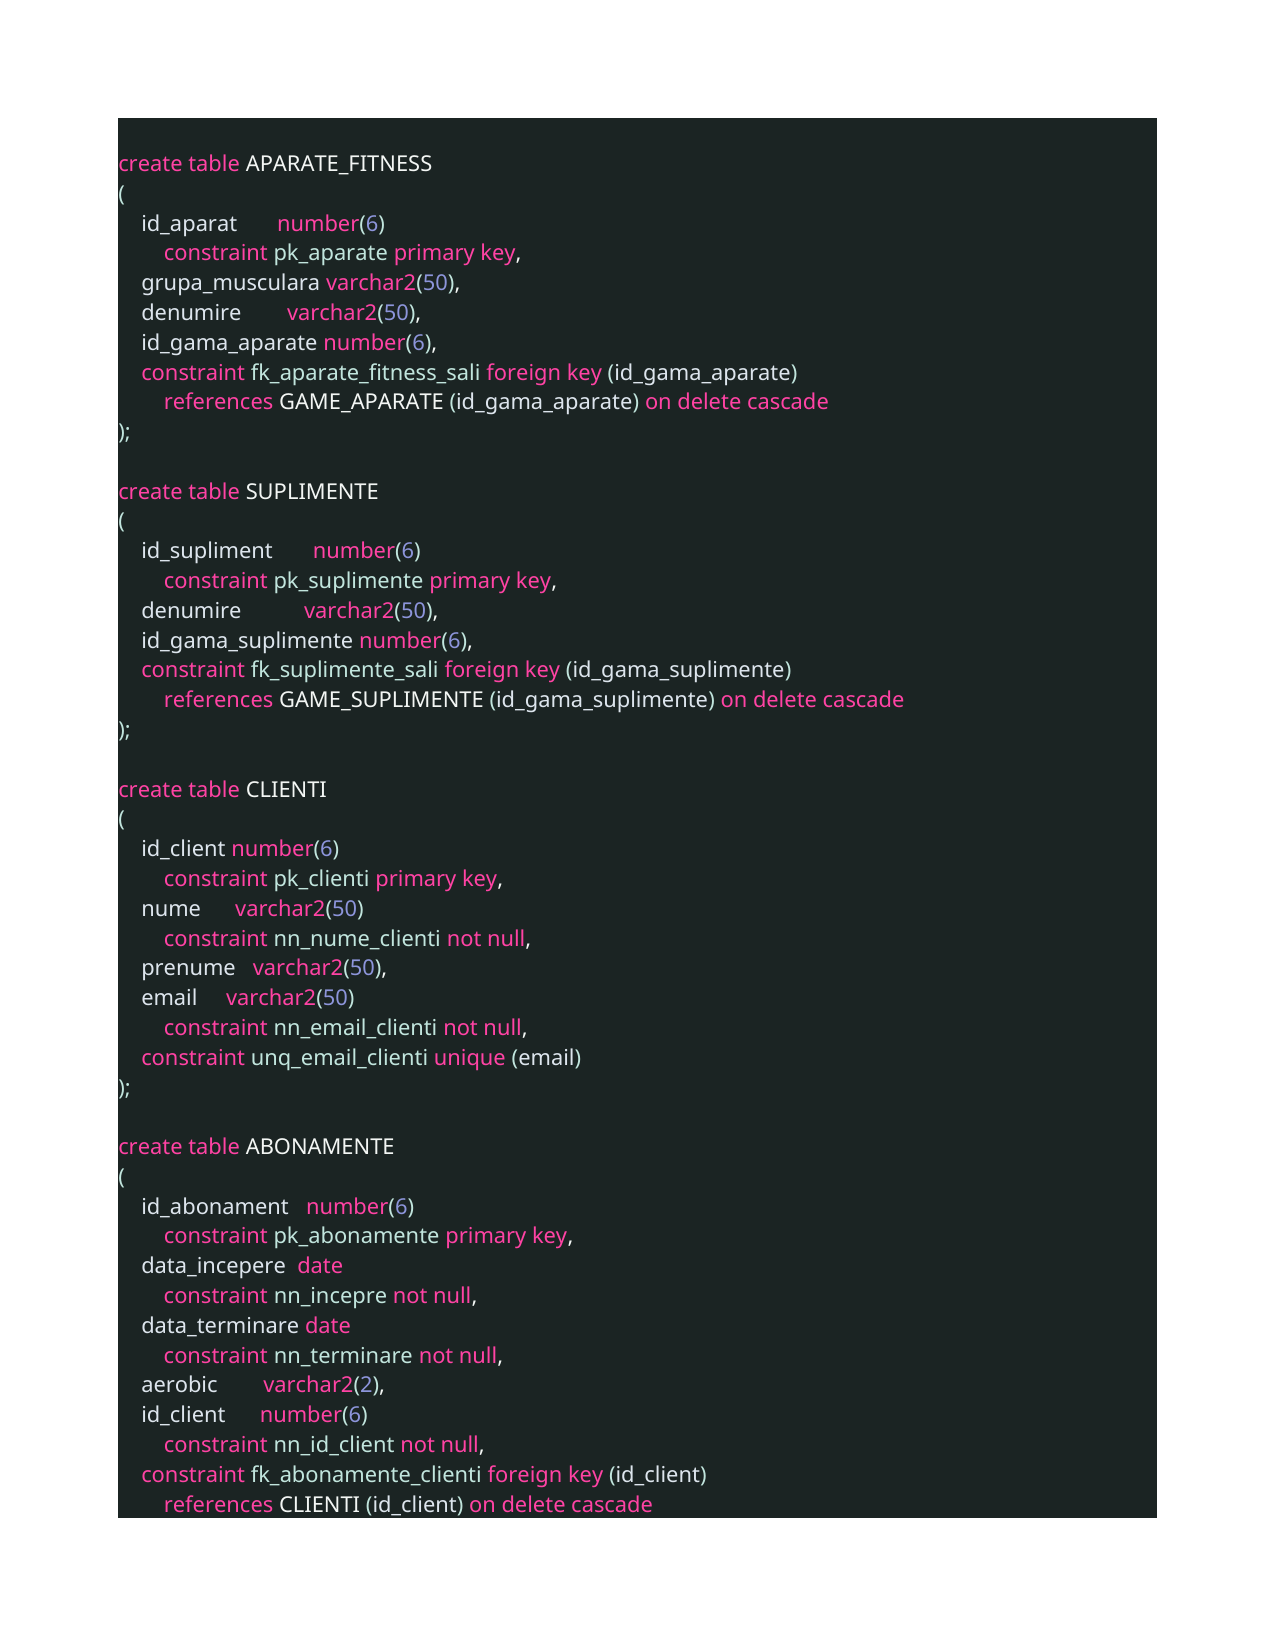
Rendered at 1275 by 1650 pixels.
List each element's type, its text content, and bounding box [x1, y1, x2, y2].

text create table APARATE_FITNESS ( id_aparat number(6) constraint pk_aparate primary key, grupa_musculara varchar2(50), denumire varchar2(50), id_gama_aparate number(6), constraint fk_aparate_fitness_sali foreign key (id_gama_aparate) references GAME_APARATE (id_gama_aparate) on delete cascade ); create table SUPLIMENTE ( id_supliment number(6) constraint pk_suplimente primary key, denumire varchar2(50), id_gama_suplimente number(6), constraint fk_suplimente_sali foreign key (id_gama_suplimente) references GAME_SUPLIMENTE (id_gama_suplimente) on delete cascade ); create table CLIENTI ( id_client number(6) constraint pk_clienti primary key, nume varchar2(50) constraint nn_nume_clienti not null, prenume varchar2(50), email varchar2(50) constraint nn_email_clienti not null, constraint unq_email_clienti unique (email) ); create table ABONAMENTE ( id_abonament number(6) constraint pk_abonamente primary key, data_incepere date constraint nn_incepre not null, data_terminare date constraint nn_terminare not null, aerobic varchar2(2), id_client number(6) constraint nn_id_client not null, constraint fk_abonamente_clienti foreign key (id_client) references CLIENTI (id_client) on delete cascade [118, 118, 1157, 1518]
